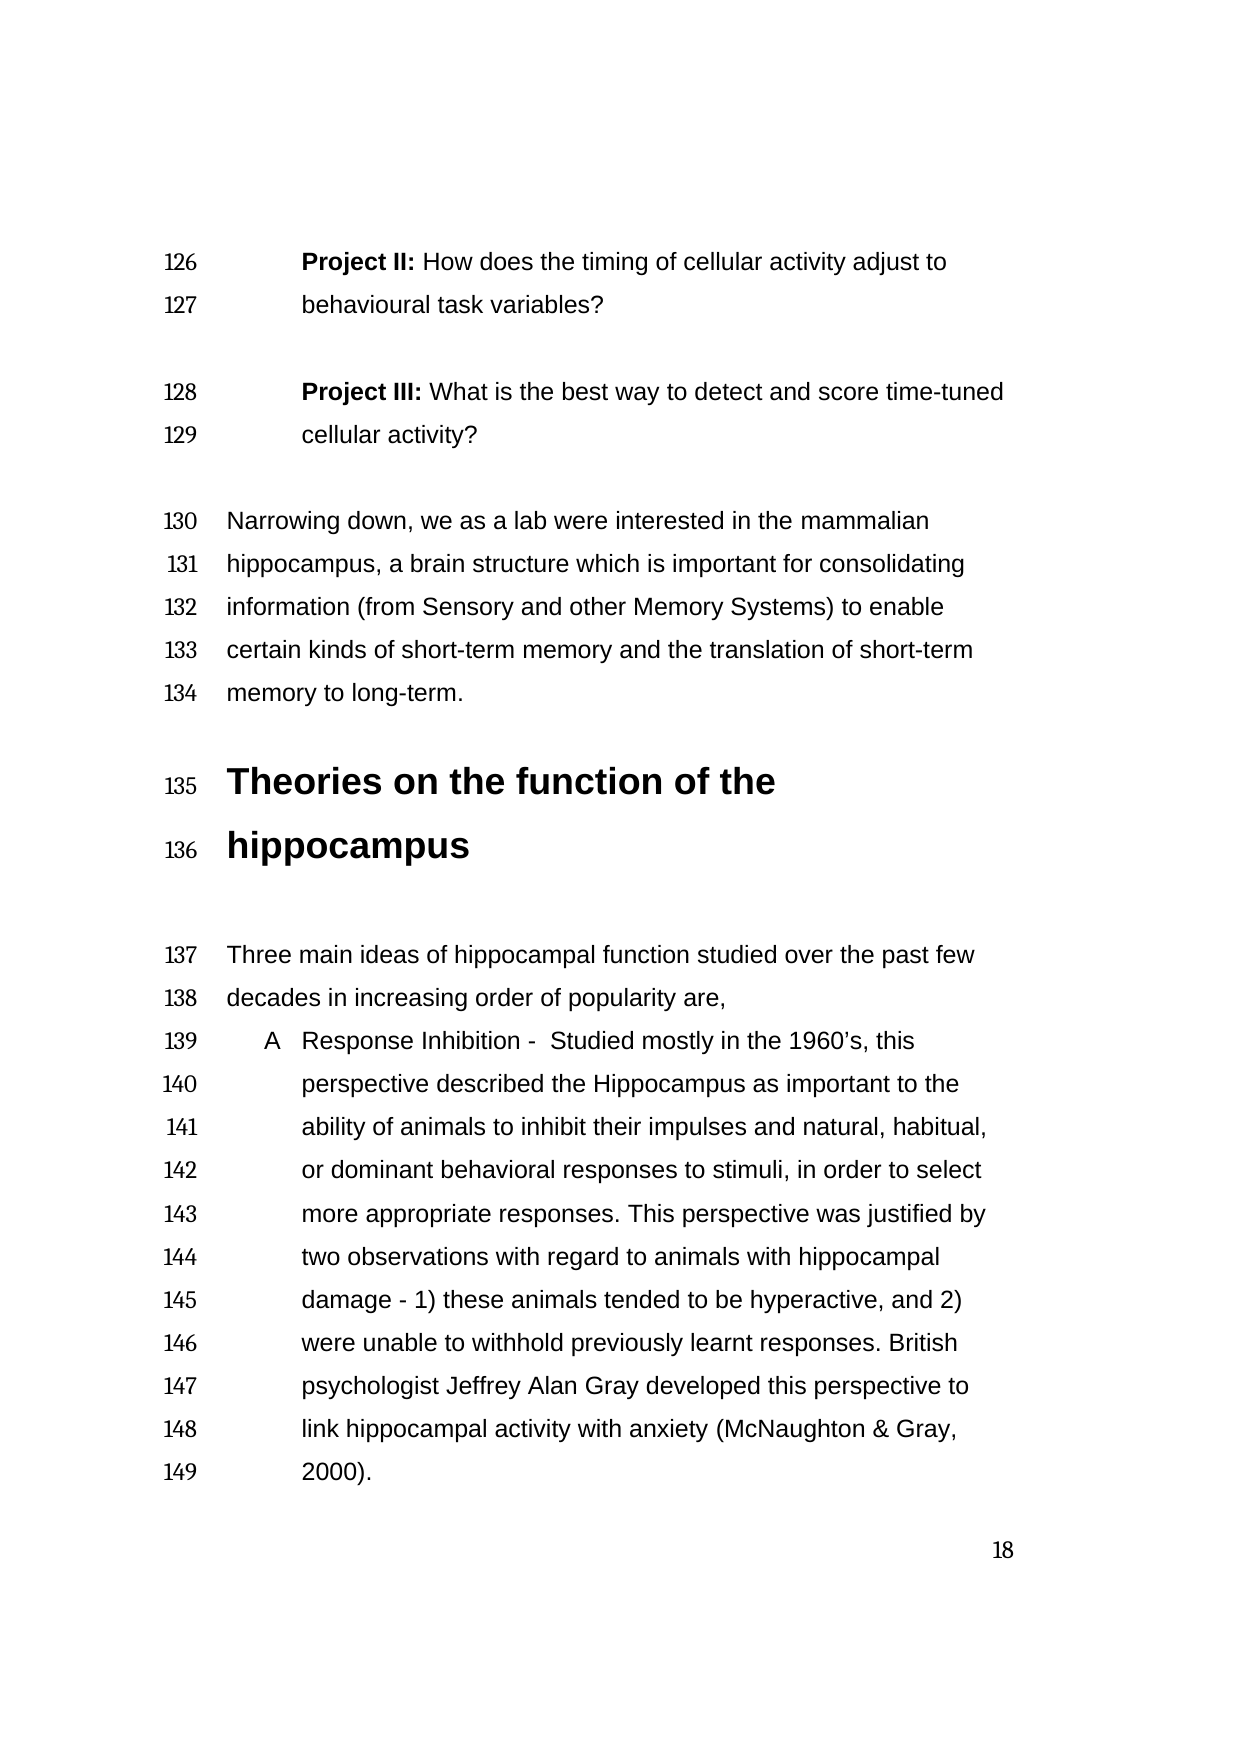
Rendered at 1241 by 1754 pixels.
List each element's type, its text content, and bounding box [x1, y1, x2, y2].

text Project III: What is the best way to detect and score time-tuned cellular activity? [301, 377, 1014, 448]
text Narrowing down, we as a lab were interested in the mammalian hippocampus, a brain structure which is important for consolidating information (from Sensory and other Memory Systems) to enable certain kinds of short-term memory and the translation of short-term memory to long-term. [226, 506, 1014, 707]
subtitle Theories on the function of the hippocampus [226, 759, 1014, 867]
text Three main ideas of hippocampal function studied over the past few decades in increasing order of popularity are, [226, 940, 1014, 1012]
text Project II: How does the timing of cellular activity adjust to behavioural task variables? [301, 247, 1014, 319]
list Response Inhibition - Studied mostly in the 1960’s, this perspective described the Hippocampus as important to the ability of animals to inhibit their impulses and natural, habitual, or dominant behavioral responses to stimuli, in order to select more appropriate responses. This perspective was justified by two observations with regard to animals with hippocampal damage - 1) these animals tended to be hyperactive, and 2) were unable to withhold previously learnt responses. British psychologist Jeffrey Alan Gray developed this perspective to link hippocampal activity with anxiety (McNaughton & Gray, 2000)⁠. [264, 1026, 1014, 1486]
